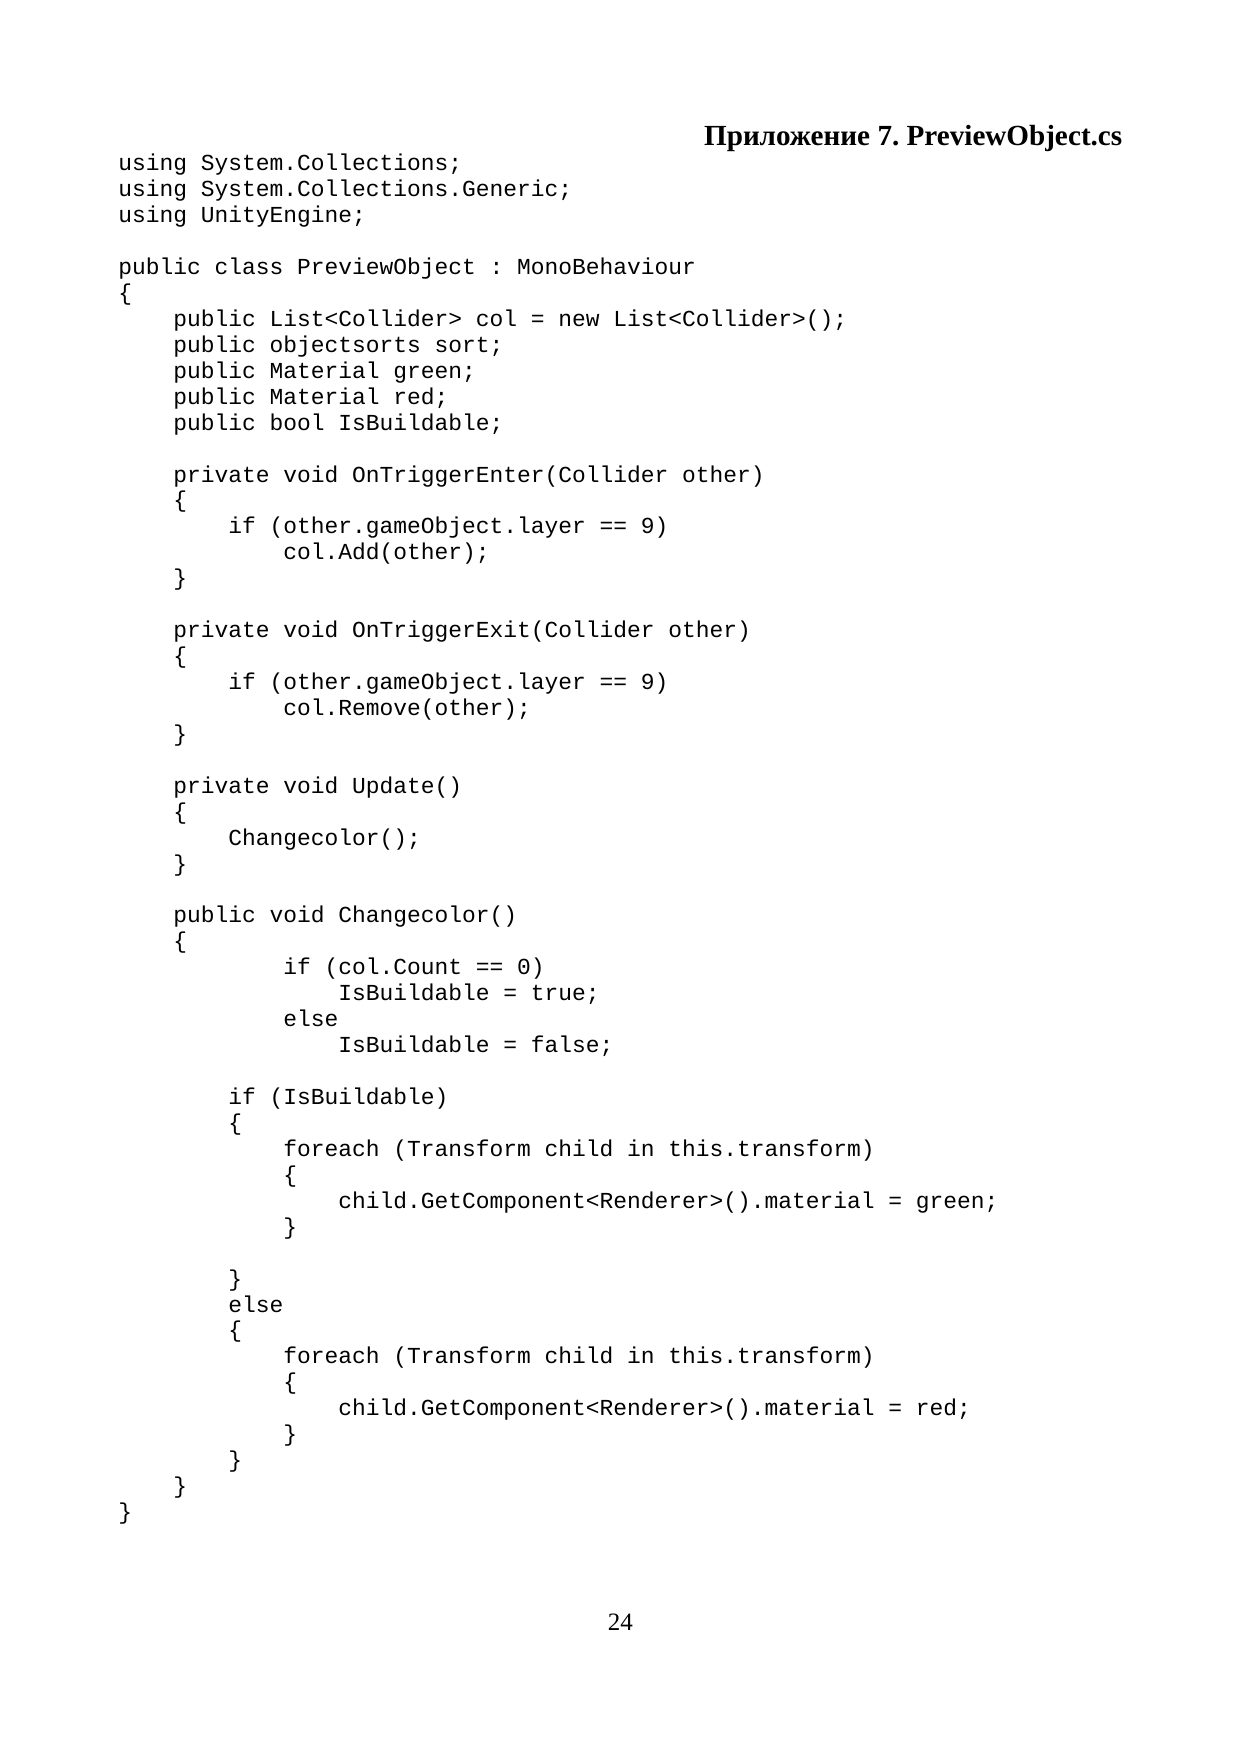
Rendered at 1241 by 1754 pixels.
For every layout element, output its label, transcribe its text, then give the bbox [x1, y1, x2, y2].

text private void OnTriggerExit(Collider other) [118, 618, 1122, 644]
text foreach (Transform child in this.transform) [118, 1345, 1122, 1371]
text public void Changecolor() [118, 904, 1122, 930]
text if (other.gameObject.layer == 9) [118, 670, 1122, 696]
text public objectsorts sort; [118, 333, 1122, 359]
text public Material red; [118, 385, 1122, 411]
text child.GetComponent<Renderer>().material = green; [118, 1189, 1122, 1215]
text } [118, 1423, 1122, 1448]
text public Material green; [118, 359, 1122, 385]
text } [118, 1500, 1122, 1526]
text if (col.Count == 0) [118, 956, 1122, 982]
text } [118, 1448, 1122, 1474]
text } [118, 852, 1122, 878]
text { [118, 1111, 1122, 1137]
text Приложение 7. PreviewObject.cs [118, 118, 1122, 152]
text } [118, 722, 1122, 748]
text IsBuildable = true; [118, 982, 1122, 1008]
text { [118, 644, 1122, 670]
text if (IsBuildable) [118, 1085, 1122, 1111]
text { [118, 281, 1122, 307]
text { [118, 800, 1122, 826]
text public List<Collider> col = new List<Collider>(); [118, 307, 1122, 333]
text col.Add(other); [118, 541, 1122, 567]
text } [118, 1474, 1122, 1500]
text } [118, 567, 1122, 593]
text private void OnTriggerEnter(Collider other) [118, 463, 1122, 489]
text public class PreviewObject : MonoBehaviour [118, 255, 1122, 281]
text using UnityEngine; [118, 203, 1122, 229]
text { [118, 1371, 1122, 1397]
text col.Remove(other); [118, 696, 1122, 722]
text } [118, 1267, 1122, 1293]
text private void Update() [118, 774, 1122, 800]
text { [118, 1163, 1122, 1189]
text else [118, 1293, 1122, 1319]
text Changecolor(); [118, 826, 1122, 852]
text using System.Collections.Generic; [118, 178, 1122, 203]
text child.GetComponent<Renderer>().material = red; [118, 1397, 1122, 1423]
text { [118, 930, 1122, 956]
text if (other.gameObject.layer == 9) [118, 515, 1122, 541]
text else [118, 1008, 1122, 1033]
text { [118, 1319, 1122, 1345]
text { [118, 489, 1122, 515]
text foreach (Transform child in this.transform) [118, 1137, 1122, 1163]
text using System.Collections; [118, 152, 1122, 178]
text } [118, 1215, 1122, 1241]
text public bool IsBuildable; [118, 411, 1122, 437]
text IsBuildable = false; [118, 1033, 1122, 1059]
